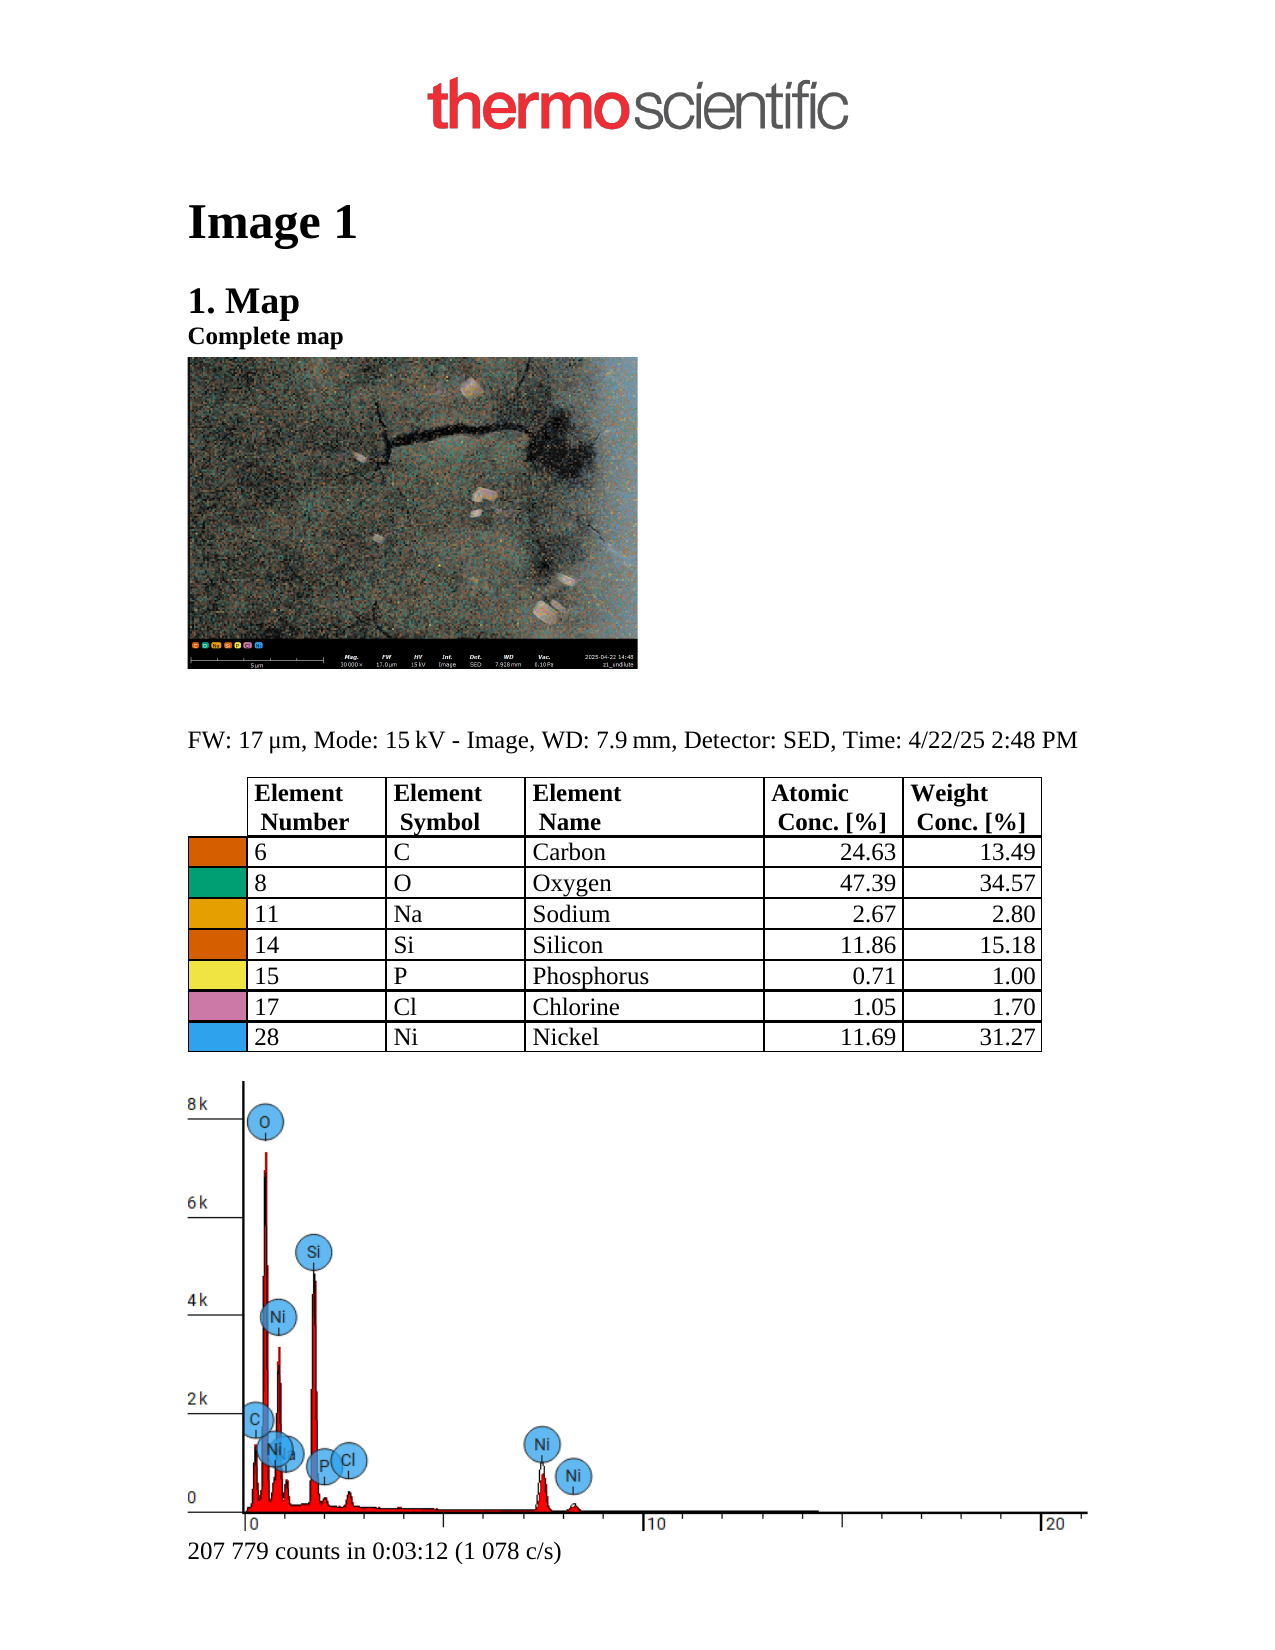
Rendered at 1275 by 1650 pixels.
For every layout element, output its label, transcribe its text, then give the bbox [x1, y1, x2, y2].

table_header [188, 777, 247, 836]
table_cell 1.70 [904, 992, 1041, 1020]
table_cell 11.69 [765, 1023, 902, 1051]
table_cell 0.71 [765, 961, 902, 989]
table_cell 15 [248, 961, 385, 989]
table_header Element Number [248, 778, 385, 835]
text 207 779 counts in 0:03:12 (1 078 c/s) [187, 1536, 1087, 1565]
table_cell 11.86 [765, 930, 902, 959]
table_cell Phosphorus [526, 961, 763, 989]
table_cell [189, 838, 246, 866]
table_cell [189, 961, 246, 989]
table_cell Cl [387, 992, 524, 1020]
table_cell 28 [248, 1023, 385, 1051]
table_header Element Name [526, 778, 763, 835]
table_cell 11 [248, 899, 385, 928]
text FW: 17 μm, Mode: 15 kV - Image, WD: 7.9 mm, Detector: SED, Time: 4/22/25 2:48 PM [187, 726, 1087, 754]
picture [187, 1081, 1088, 1531]
table_cell 1.00 [904, 961, 1041, 989]
table_cell [189, 868, 246, 897]
table_cell [189, 1023, 246, 1051]
table_cell 17 [248, 992, 385, 1020]
table_cell 24.63 [765, 838, 902, 866]
table_cell P [387, 961, 524, 989]
table_cell Na [387, 899, 524, 928]
table_cell 1.05 [765, 992, 902, 1020]
table_cell Si [387, 930, 524, 959]
table_cell Nickel [526, 1023, 763, 1051]
table_cell 47.39 [765, 868, 902, 897]
text Image 1 [187, 192, 1087, 278]
table_cell 13.49 [904, 838, 1041, 866]
table_cell 14 [248, 930, 385, 959]
table_cell [189, 930, 246, 959]
text 1. Map [187, 278, 1087, 321]
table_cell Ni [387, 1023, 524, 1051]
table_cell 6 [248, 838, 385, 866]
table_cell Sodium [526, 899, 763, 928]
table_cell O [387, 868, 524, 897]
table_cell Carbon [526, 838, 763, 866]
table_cell 15.18 [904, 930, 1041, 959]
table_header Weight Conc. [%] [904, 778, 1041, 835]
table_cell 2.80 [904, 899, 1041, 928]
table_header Atomic Conc. [%] [765, 778, 902, 835]
table_cell 31.27 [904, 1023, 1041, 1051]
table_cell Silicon [526, 930, 763, 959]
table_cell 34.57 [904, 868, 1041, 897]
table_cell 2.67 [765, 899, 902, 928]
table_cell [189, 992, 246, 1020]
picture [395, 44, 880, 161]
table_cell Oxygen [526, 868, 763, 897]
table_header Element Symbol [387, 778, 524, 835]
table_cell [189, 899, 246, 928]
picture [187, 357, 638, 669]
table_cell Chlorine [526, 992, 763, 1020]
table_cell C [387, 838, 524, 866]
table_cell 8 [248, 868, 385, 897]
text Complete map [187, 321, 1087, 350]
